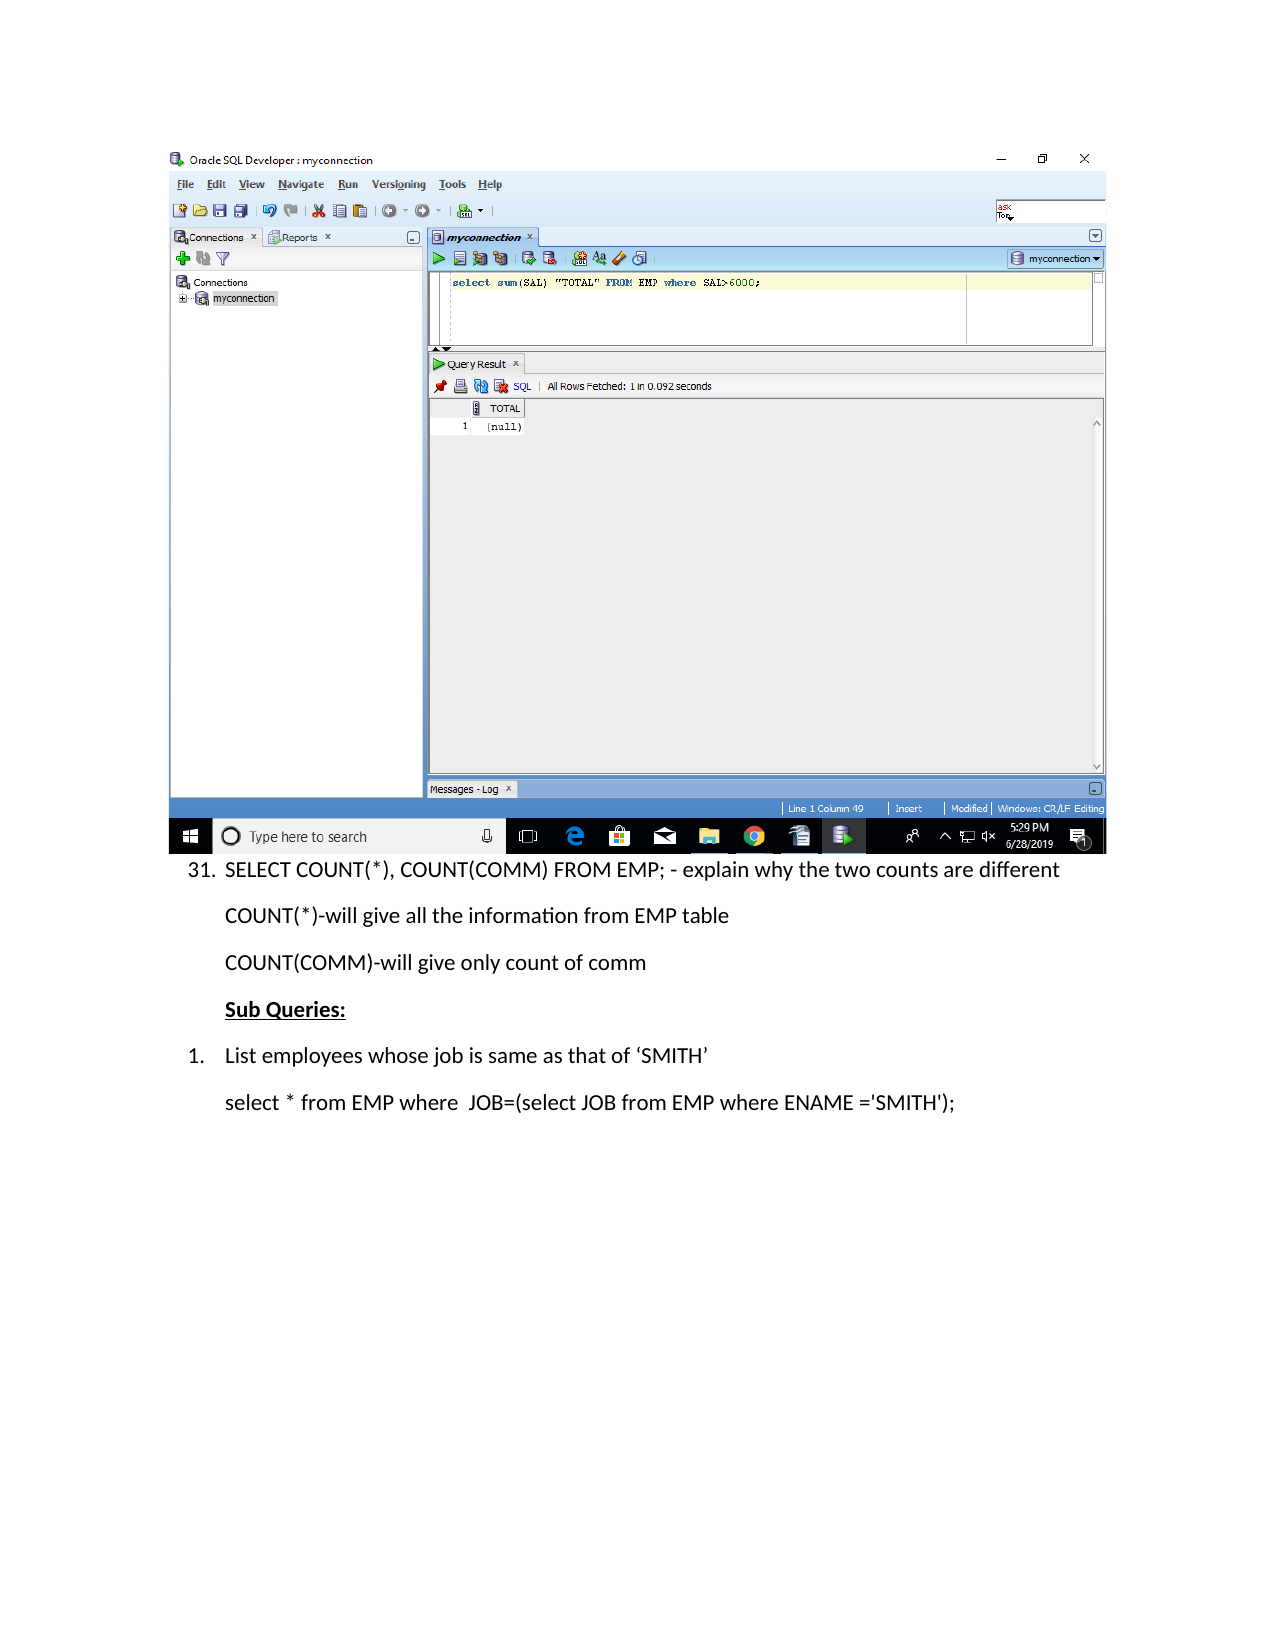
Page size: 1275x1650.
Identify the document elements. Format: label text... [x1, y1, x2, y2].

list COUNT(COMM)-will give only count of comm [187, 948, 1125, 976]
picture [168, 150, 1107, 854]
list List employees whose job is same as that of ‘SMITH’ [187, 1041, 1125, 1069]
list COUNT(*)-will give all the information from EMP table [187, 902, 1125, 929]
list select * from EMP where JOB=(select JOB from EMP where ENAME ='SMITH'); [187, 1088, 1125, 1116]
list Sub Queries: [187, 995, 1125, 1023]
list SELECT COUNT(*), COUNT(COMM) FROM EMP; - explain why the two counts are different [187, 150, 1125, 883]
